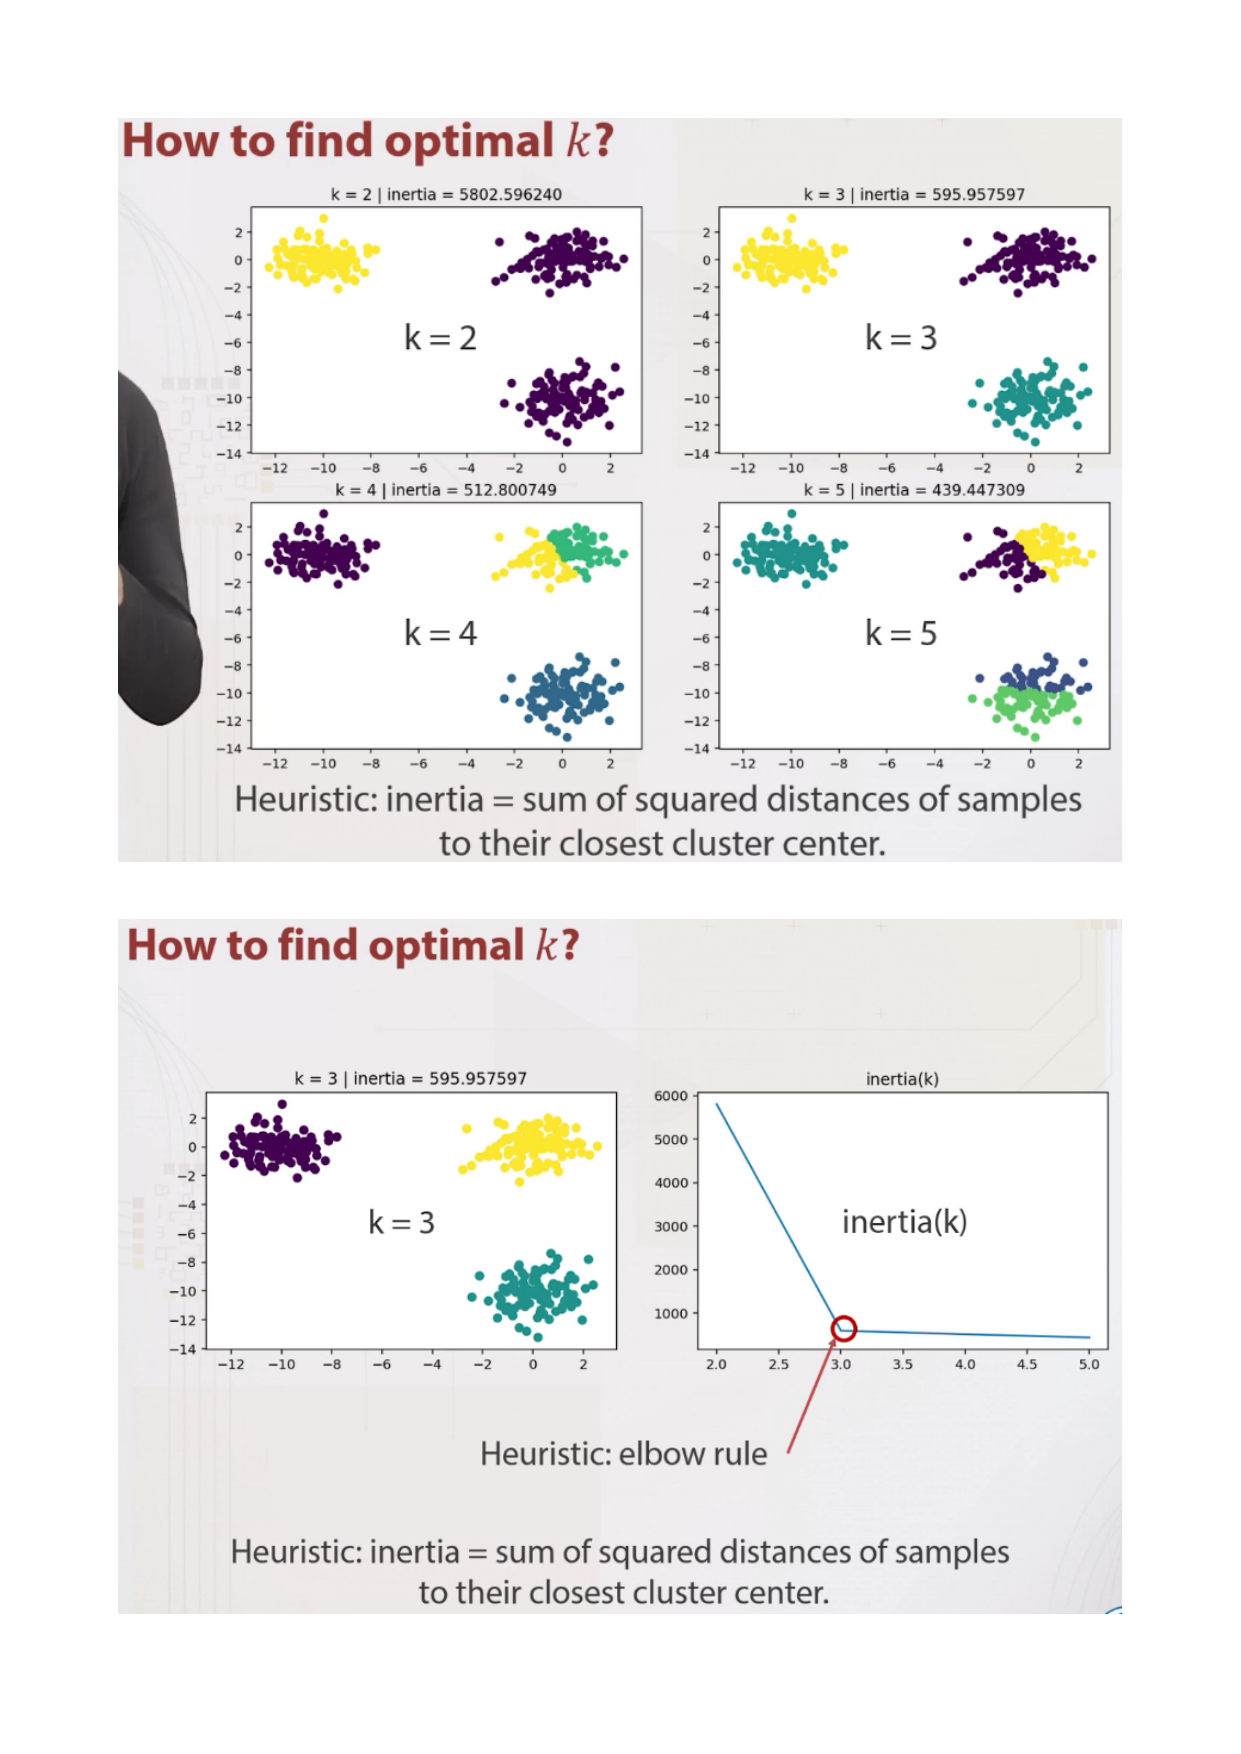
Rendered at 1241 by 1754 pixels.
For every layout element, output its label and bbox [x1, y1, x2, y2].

picture [118, 919, 1123, 1614]
picture [118, 118, 1123, 862]
